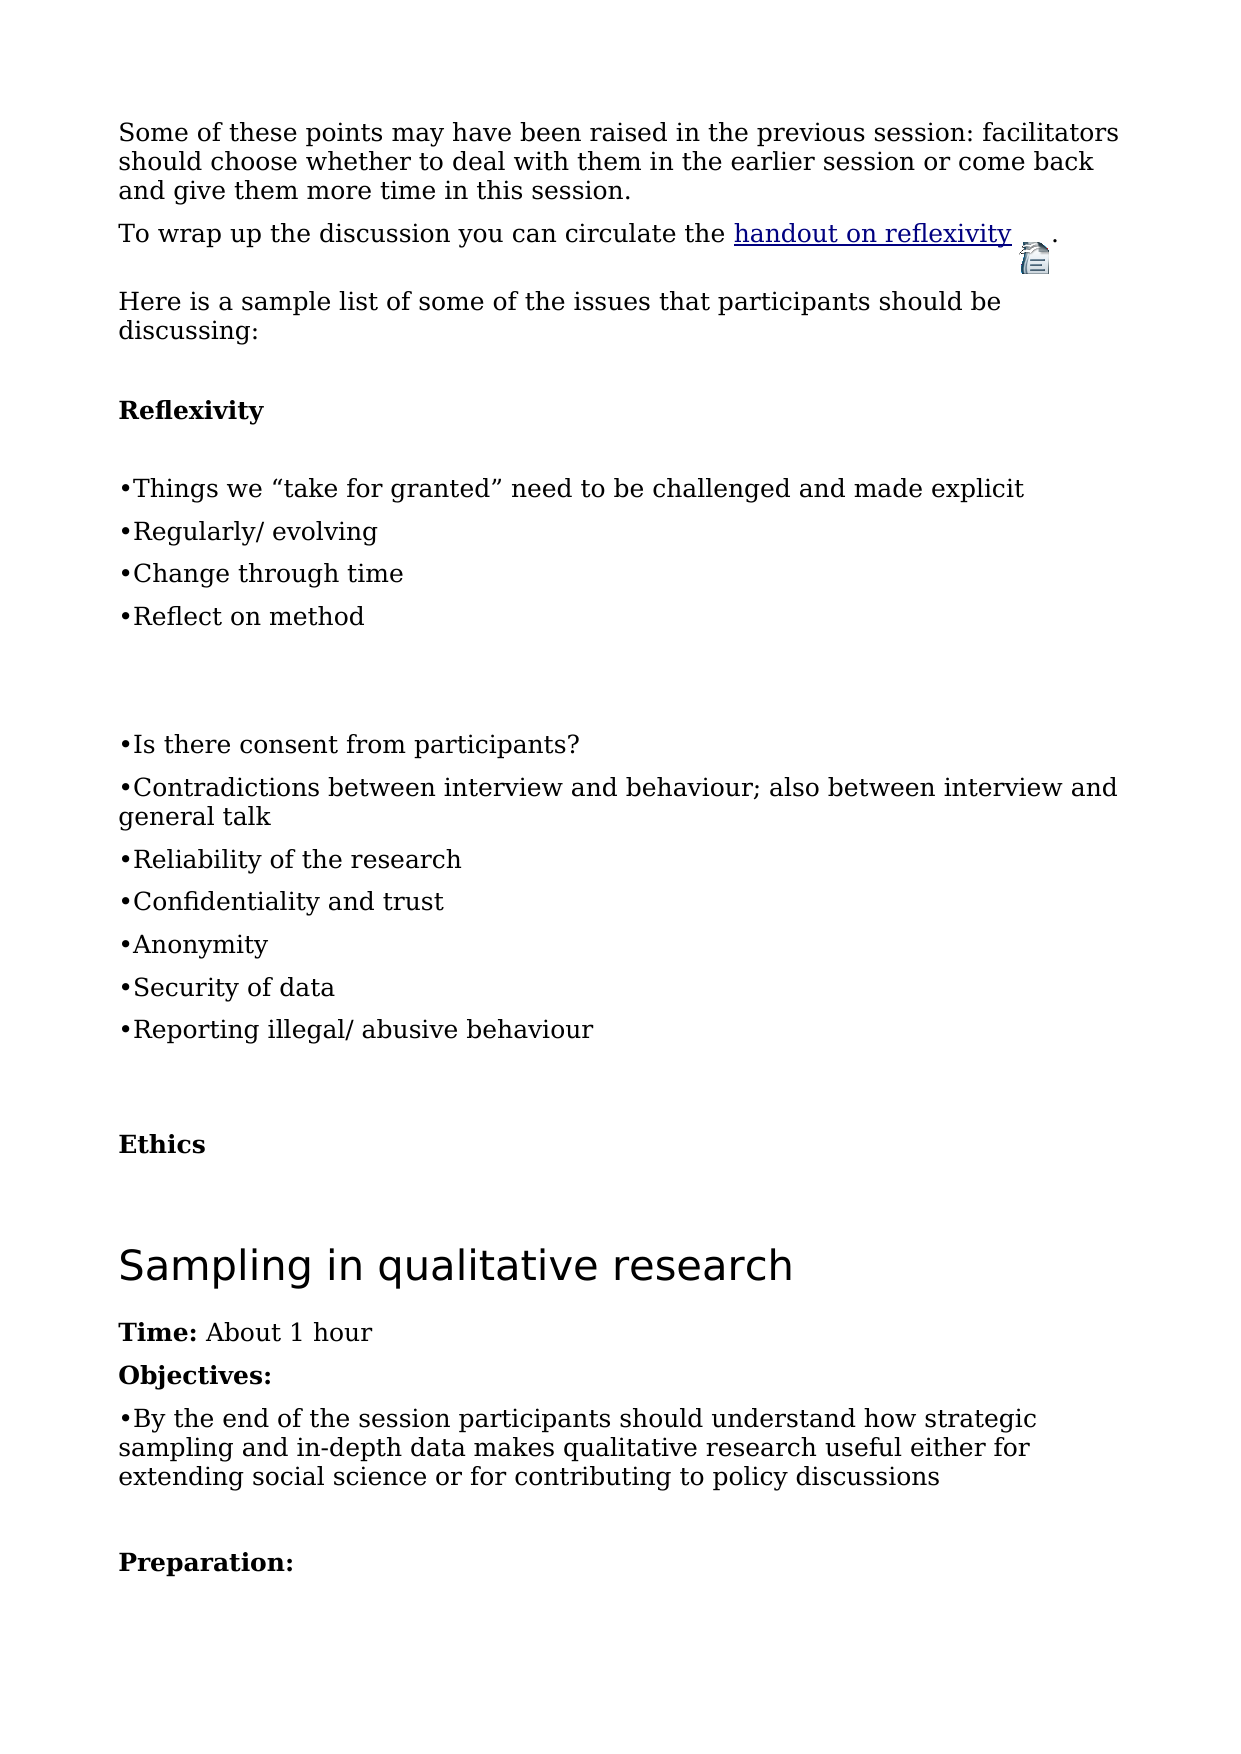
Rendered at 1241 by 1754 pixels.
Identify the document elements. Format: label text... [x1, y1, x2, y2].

list Reporting illegal/ abusive behaviour [118, 1016, 1122, 1045]
list Change through time [118, 559, 1122, 589]
text Preparation: [118, 1548, 1122, 1577]
text Here is a sample list of some of the issues that participants should be discussing: [118, 287, 1122, 346]
list By the end of the session participants should understand how strategic sampling and in-depth data makes qualitative research useful either for extending social science or for contributing to policy discussions [118, 1404, 1122, 1492]
text Some of these points may have been raised in the previous session: facilitators should choose whether to deal with them in the earlier session or come back and give them more time in this session. [118, 118, 1122, 206]
list Contradictions between interview and behaviour; also between interview and general talk [118, 773, 1122, 831]
picture [1019, 242, 1051, 274]
list Regularly/ evolving [118, 517, 1122, 546]
text Ethics [118, 1130, 1122, 1160]
list Security of data [118, 973, 1122, 1002]
list Reflect on method [118, 602, 1122, 631]
list Is there consent from participants? [118, 730, 1122, 759]
subtitle Sampling in qualitative research [118, 1241, 1122, 1290]
text Time: About 1 hour [118, 1318, 1122, 1348]
list Confidentiality and trust [118, 888, 1122, 917]
list Things we “take for granted” need to be challenged and made explicit [118, 474, 1122, 503]
list Anonymity [118, 930, 1122, 959]
text Objectives: [118, 1361, 1122, 1391]
text To wrap up the discussion you can circulate the handout on reflexivity . [118, 219, 1122, 274]
list Reliability of the research [118, 845, 1122, 874]
text Reflexivity [118, 396, 1122, 425]
